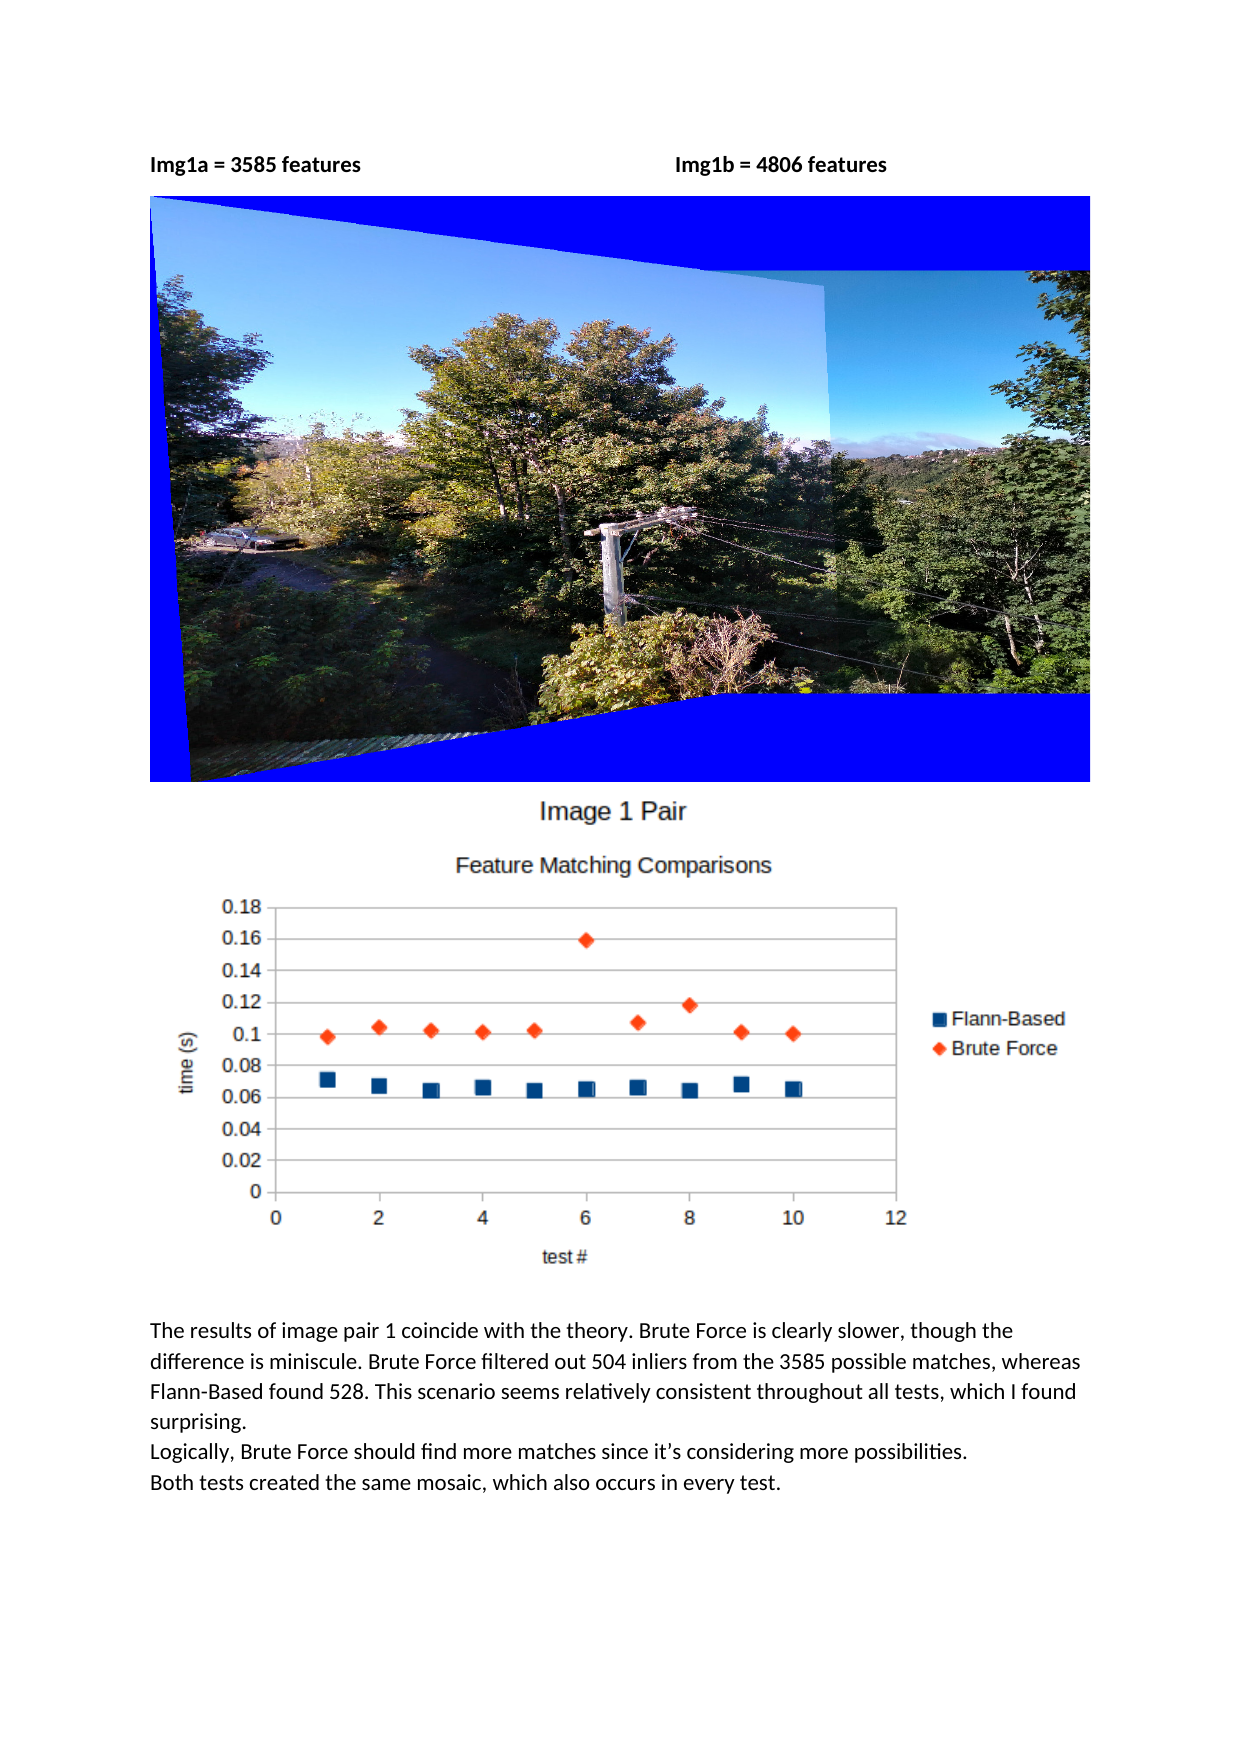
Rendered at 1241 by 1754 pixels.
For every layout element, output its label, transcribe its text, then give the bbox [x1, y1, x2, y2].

text The results of image pair 1 coincide with the theory. Brute Force is clearly slower, though the difference is miniscule. Brute Force filtered out 504 inliers from the 3585 possible matches, whereas Flann-Based found 528. This scenario seems relatively consistent throughout all tests, which I found surprising. Logically, Brute Force should find more matches since it’s considering more possibilities. Both tests created the same mosaic, which also occurs in every test. [150, 782, 1090, 1496]
text Img1a = 3585 features Img1b = 4806 features [150, 150, 1090, 178]
picture [143, 196, 1091, 1298]
